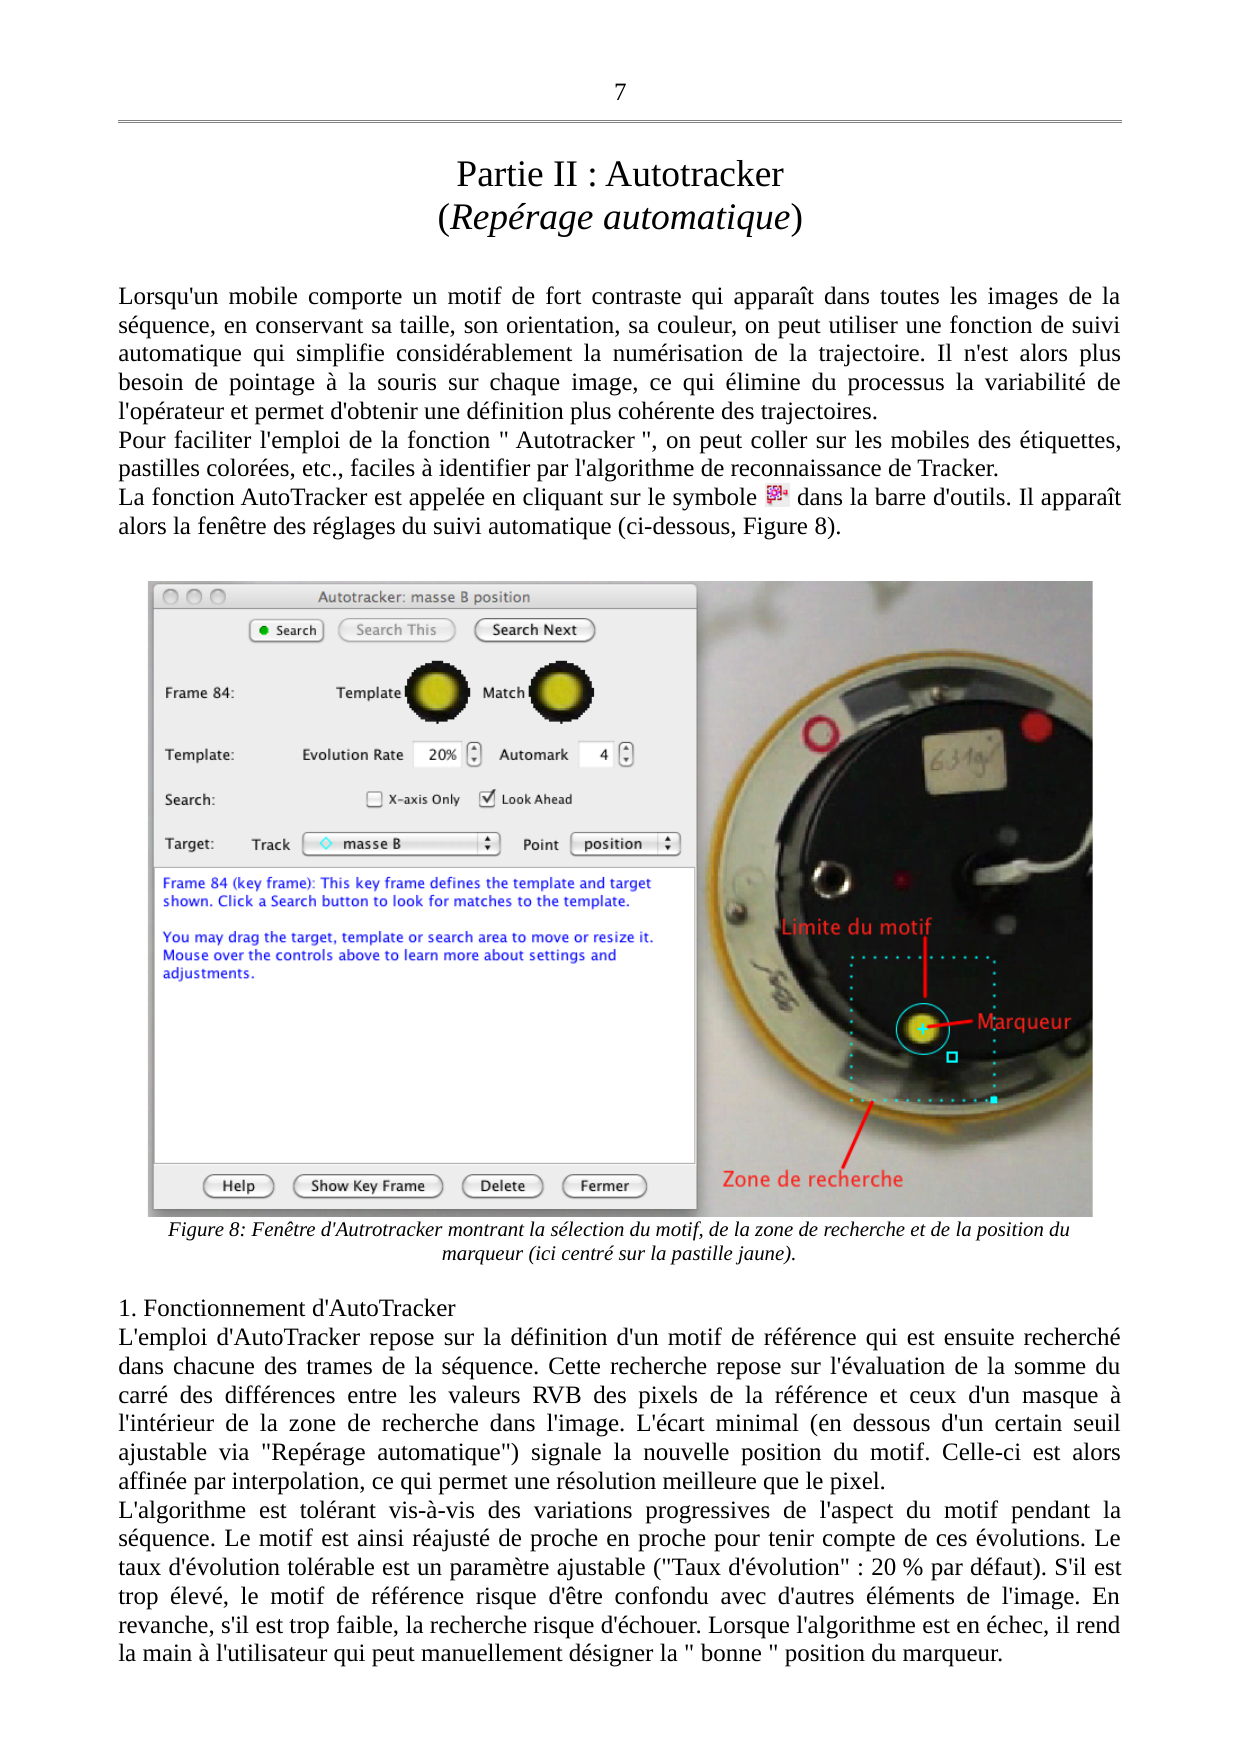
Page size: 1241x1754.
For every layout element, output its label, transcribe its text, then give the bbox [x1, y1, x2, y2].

text Figure 8: Fenêtre d'Autrotracker montrant la sélection du motif, de la zone de recherche et de la position du marqueur (ici centré sur la pastille jaune). [148, 1217, 1093, 1265]
text Lorsqu'un mobile comporte un motif de fort contraste qui apparaît dans toutes les images de la séquence, en conservant sa taille, son orientation, sa couleur, on peut utiliser une fonction de suivi automatique qui simplifie considérablement la numérisation de la trajectoire. Il n'est alors plus besoin de pointage à la souris sur chaque image, ce qui élimine du processus la variabilité de l'opérateur et permet d'obtenir une définition plus cohérente des trajectoires. [118, 281, 1122, 425]
text Partie II : Autotracker [118, 152, 1122, 195]
text Pour faciliter l'emploi de la fonction " Autotracker ", on peut coller sur les mobiles des étiquettes, pastilles colorées, etc., faciles à identifier par l'algorithme de reconnaissance de Tracker. [118, 425, 1122, 482]
text (Repérage automatique) [118, 195, 1122, 238]
picture [147, 581, 1093, 1217]
text La fonction AutoTracker est appelée en cliquant sur le symbole dans la barre d'outils. Il apparaît alors la fenêtre des réglages du suivi automatique (ci-dessous, Figure 8). [118, 482, 1122, 540]
text 1. Fonctionnement d'AutoTracker [118, 1293, 1122, 1322]
picture [765, 483, 790, 507]
text L'algorithme est tolérant vis-à-vis des variations progressives de l'aspect du motif pendant la séquence. Le motif est ainsi réajusté de proche en proche pour tenir compte de ces évolutions. Le taux d'évolution tolérable est un paramètre ajustable ("Taux d'évolution" : 20 % par défaut). S'il est trop élevé, le motif de référence risque d'être confondu avec d'autres éléments de l'image. En revanche, s'il est trop faible, la recherche risque d'échouer. Lorsque l'algorithme est en échec, il rend la main à l'utilisateur qui peut manuellement désigner la " bonne " position du marqueur. [118, 1495, 1122, 1667]
text L'emploi d'AutoTracker repose sur la définition d'un motif de référence qui est ensuite recherché dans chacune des trames de la séquence. Cette recherche repose sur l'évaluation de la somme du carré des différences entre les valeurs RVB des pixels de la référence et ceux d'un masque à l'intérieur de la zone de recherche dans l'image. L'écart minimal (en dessous d'un certain seuil ajustable via "Repérage automatique") signale la nouvelle position du motif. Celle-ci est alors affinée par interpolation, ce qui permet une résolution meilleure que le pixel. [118, 1322, 1122, 1495]
